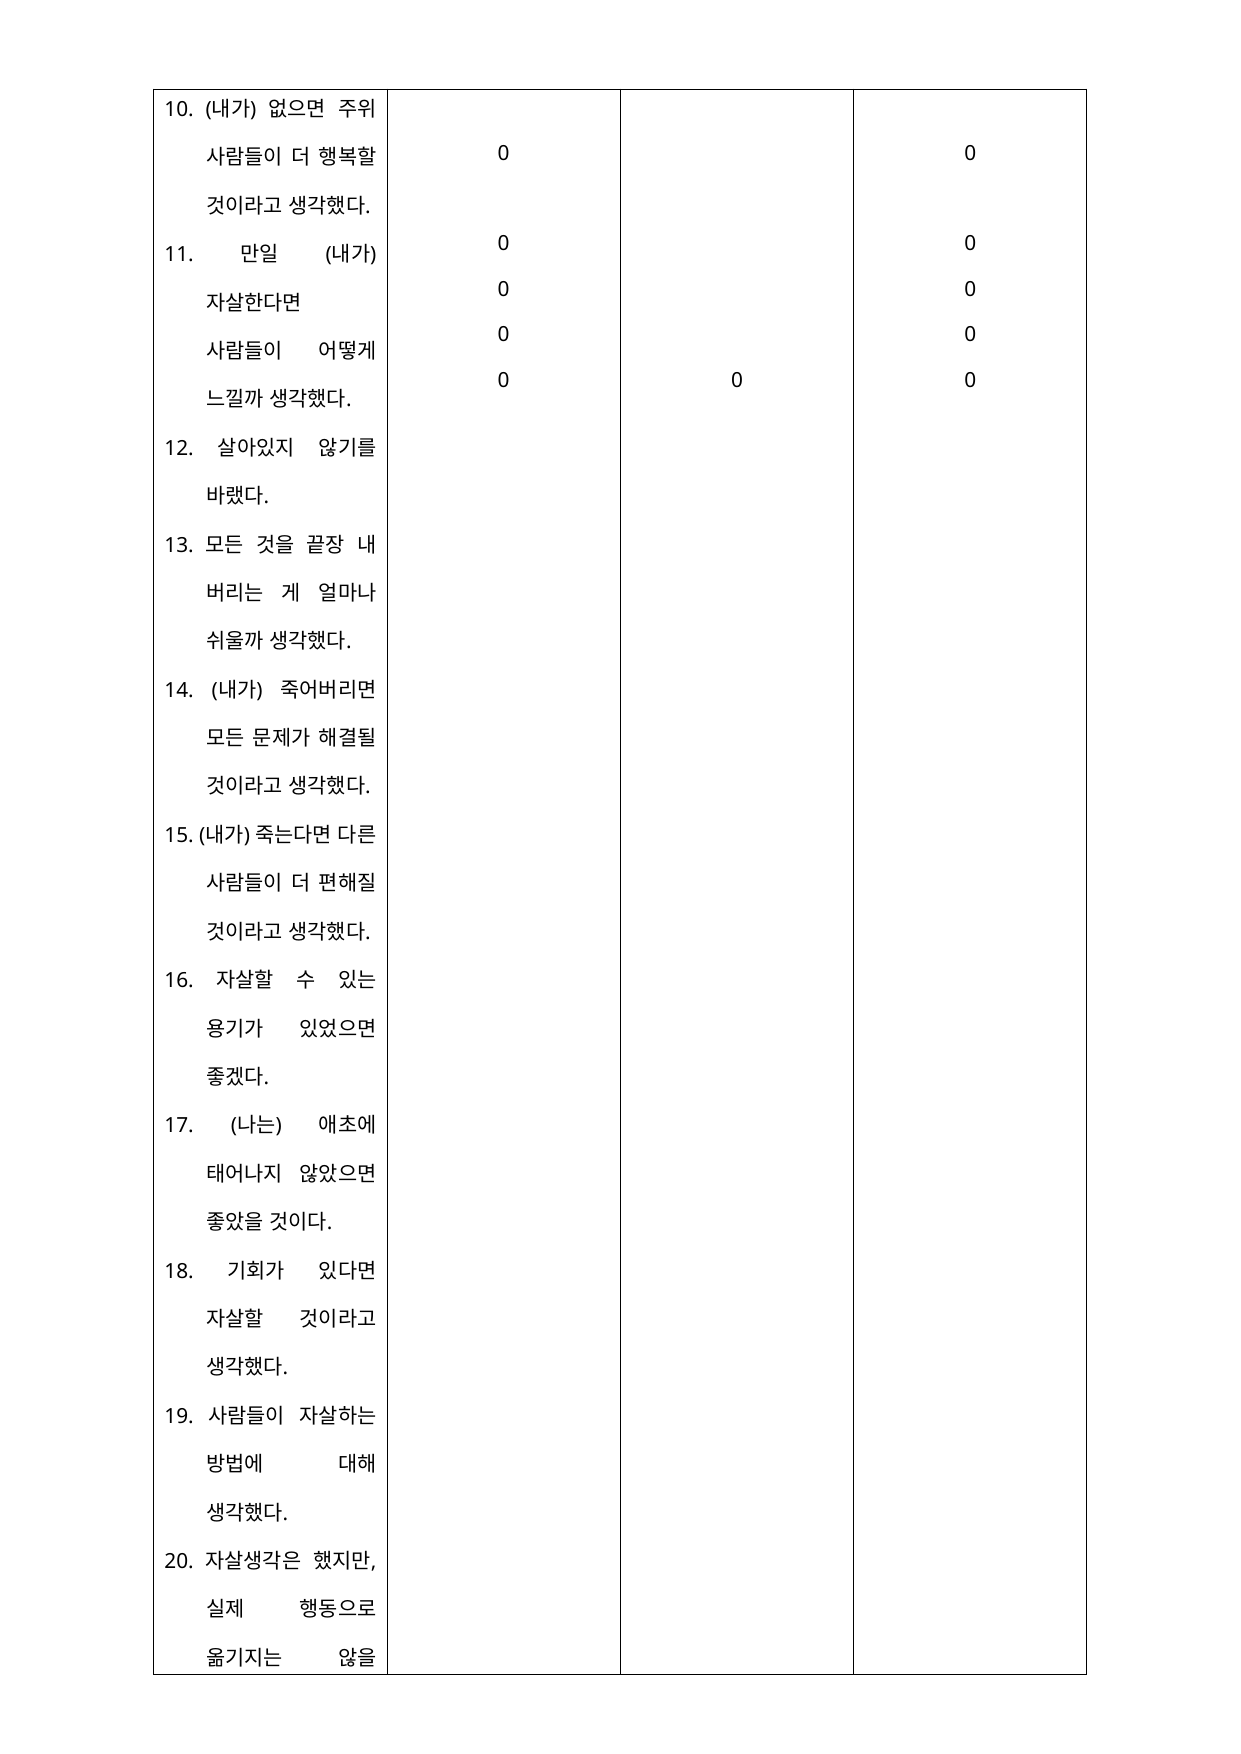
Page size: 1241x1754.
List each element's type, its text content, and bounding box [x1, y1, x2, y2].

table_cell 10. (내가) 없으면 주위 사람들이 더 행복할 것이라고 생각했다. 11. 만일 (내가) 자살한다면 사람들이 어떻게 느낄까 생각했다. 12. 살아있지 않기를 바랬다. 13. 모든 것을 끝장 내 버리는 게 얼마나 쉬울까 생각했다. 14. (내가) 죽어버리면 모든 문제가 해결될 것이라고 생각했다. 15. (내가) 죽는다면 다른 사람들이 더 편해질 것이라고 생각했다. 16. 자살할 수 있는 용기가 있었으면 좋겠다. 17. (나는) 애초에 태어나지 않았으면 좋았을 것이다. 18. 기회가 있다면 자살할 것이라고 생각했다. 19. 사람들이 자살하는 방법에 대해 생각했다. 20. 자살생각은 했지만, 실제 행동으로 옮기지는 않을 [154, 90, 387, 1674]
table_cell 0 [621, 90, 853, 1674]
table_cell 0 0 0 0 0 [388, 90, 620, 1674]
table_cell 0 0 0 0 0 [854, 90, 1086, 1674]
